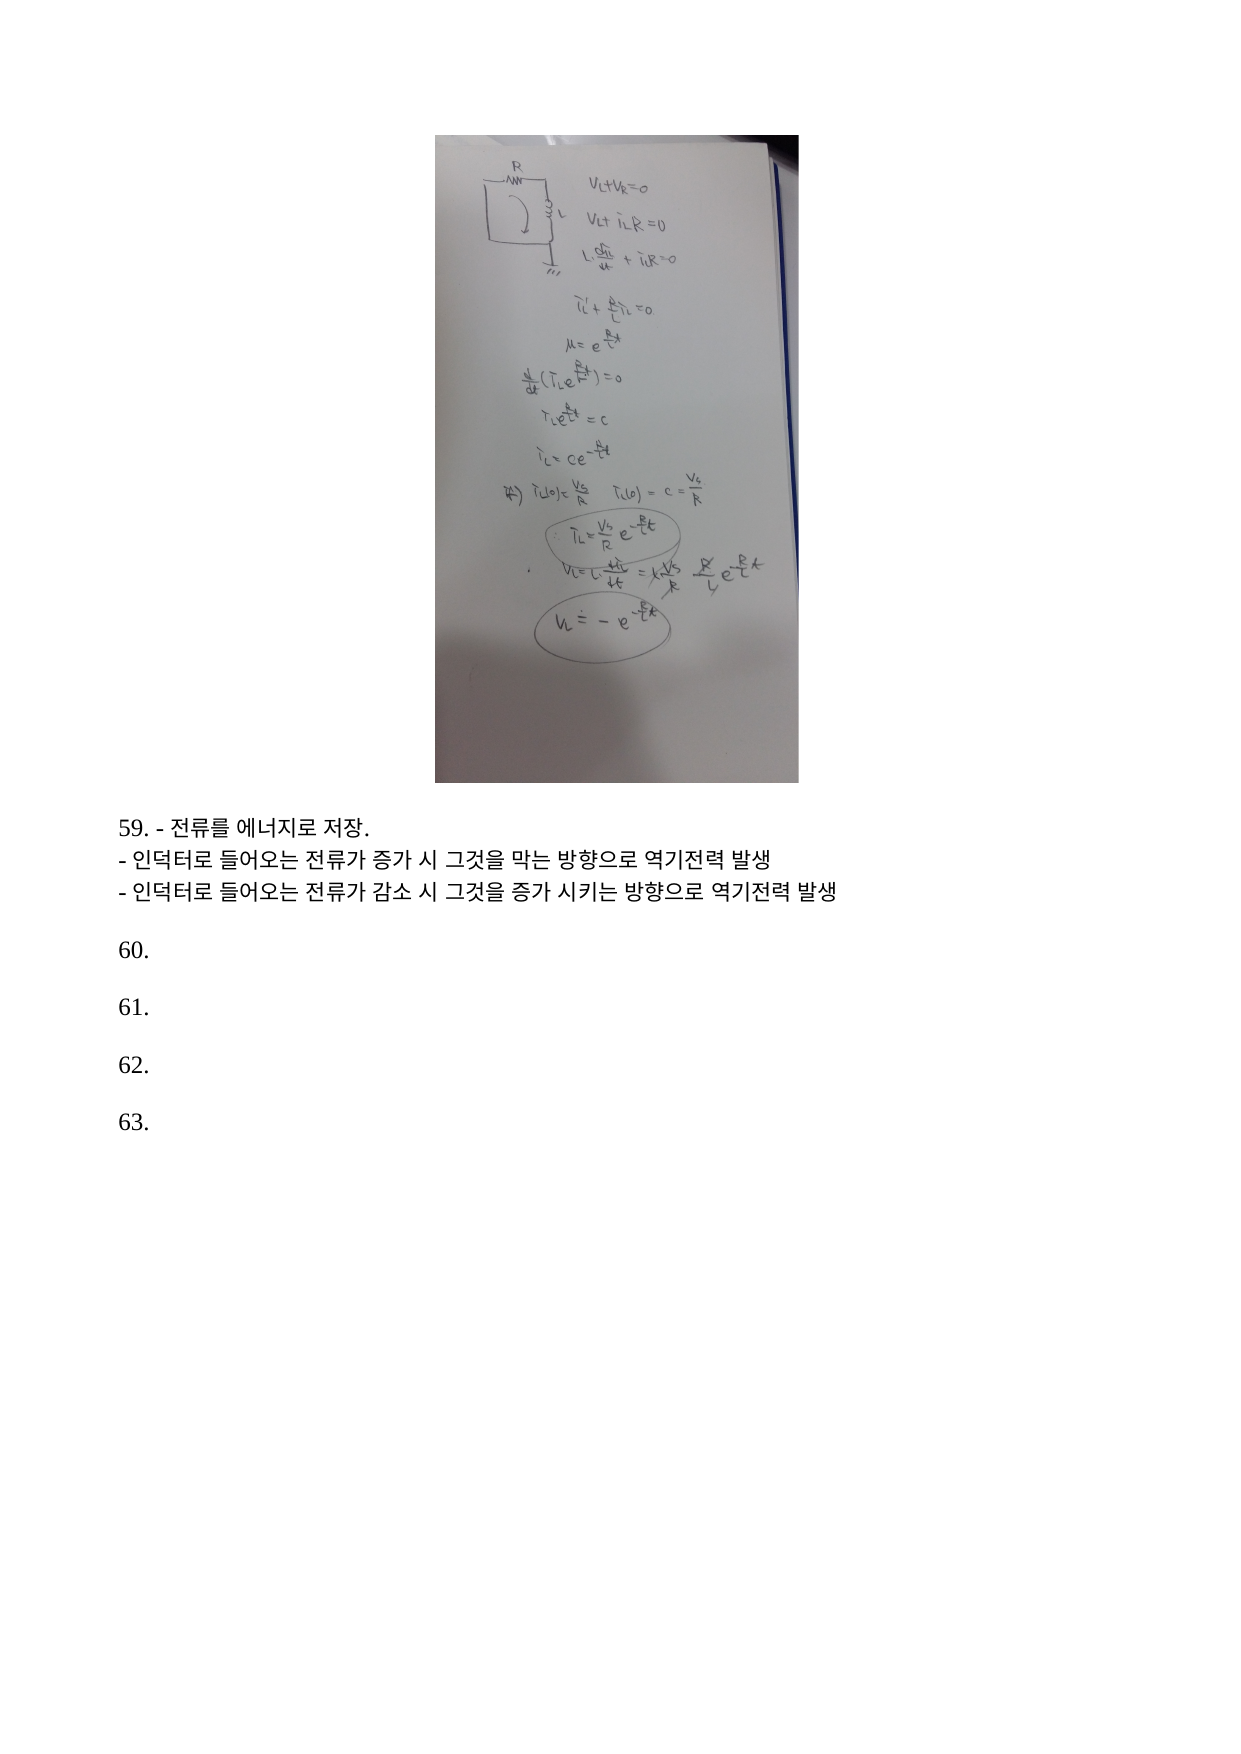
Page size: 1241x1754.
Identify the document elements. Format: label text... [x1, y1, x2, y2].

picture [435, 135, 799, 783]
text 61. [118, 992, 1122, 1021]
text 60. [118, 935, 1122, 964]
text - 인덕터로 들어오는 전류가 증가 시 그것을 막는 방향으로 역기전력 발생 [118, 843, 1122, 874]
text 59. - 전류를 에너지로 저장. [118, 811, 1122, 843]
text 62. [118, 1050, 1122, 1079]
text 63. [118, 1107, 1122, 1136]
text - 인덕터로 들어오는 전류가 감소 시 그것을 증가 시키는 방향으로 역기전력 발생 [118, 874, 1122, 906]
